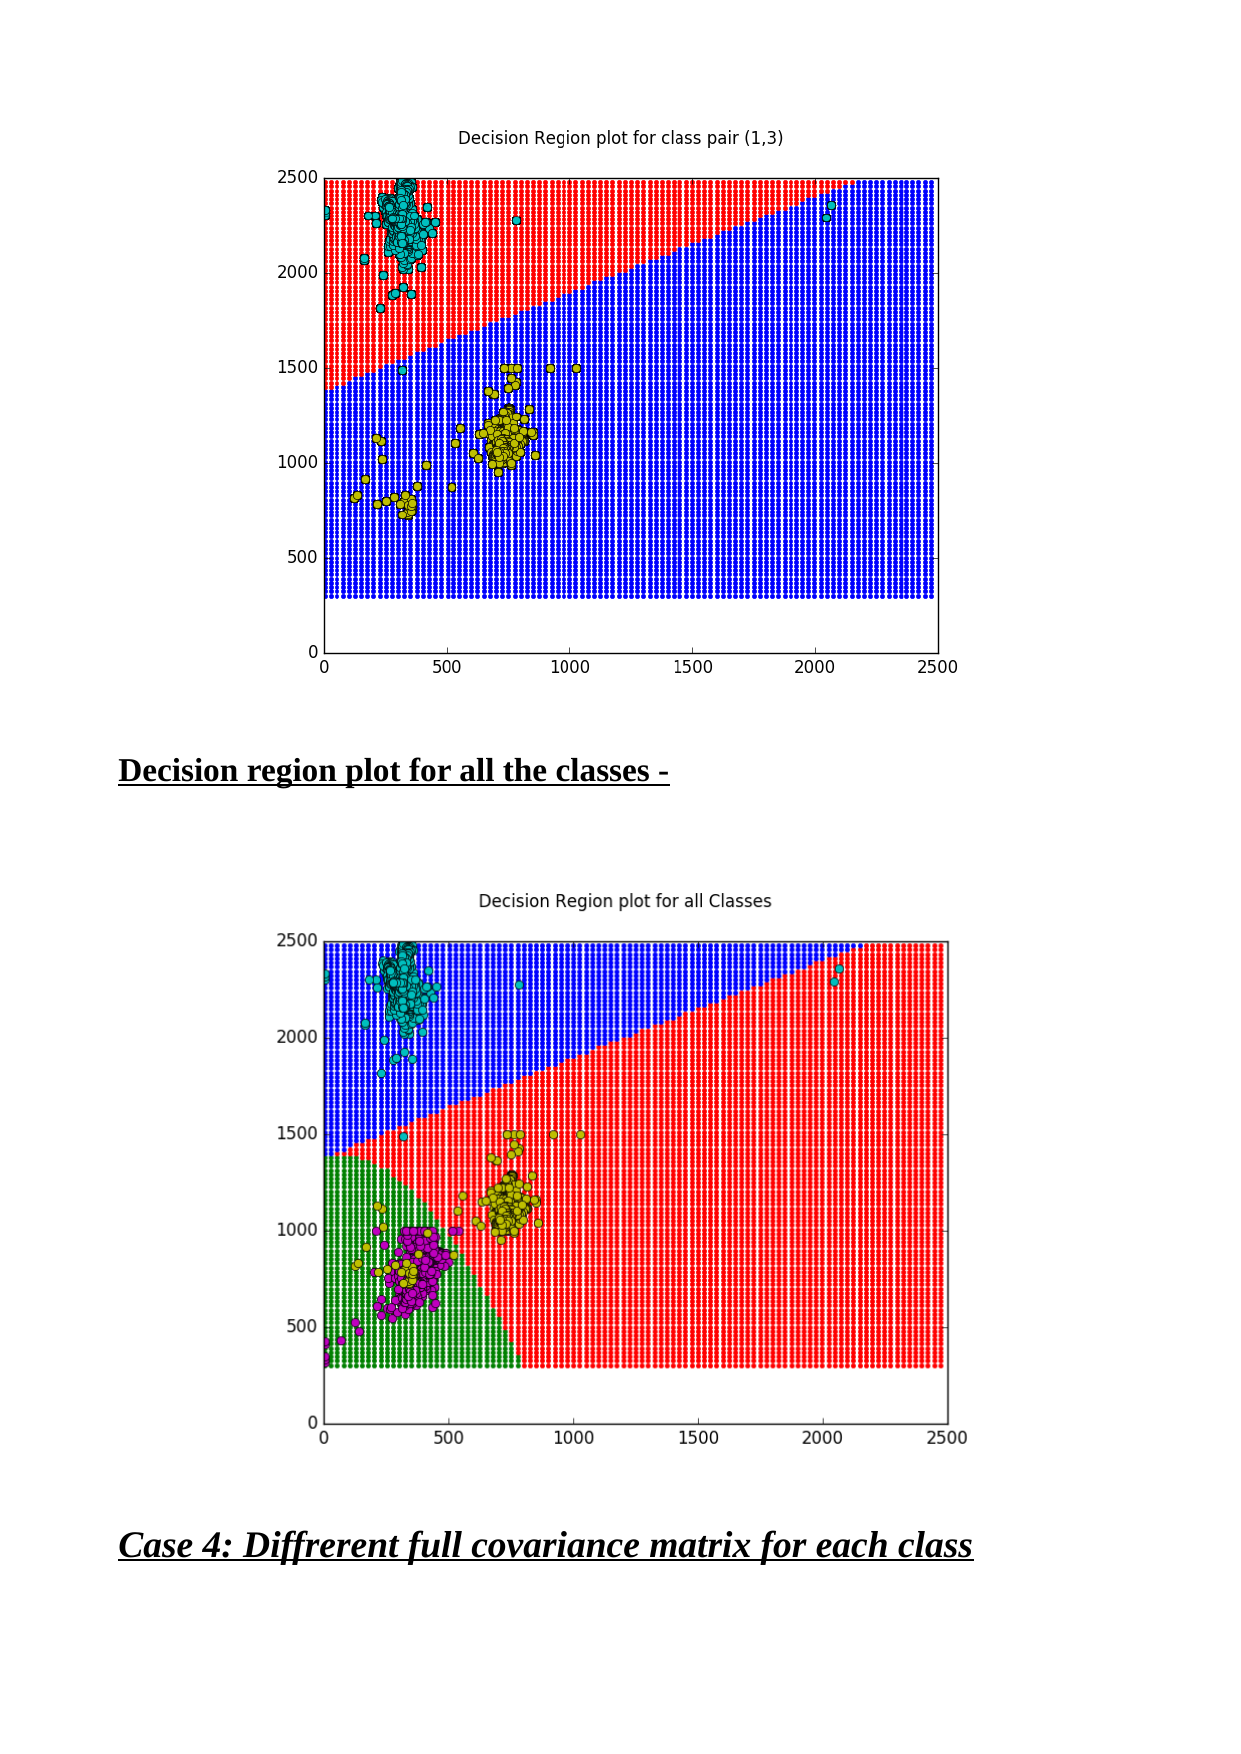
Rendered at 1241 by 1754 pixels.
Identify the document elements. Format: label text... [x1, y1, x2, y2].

text Case 4: Diffrerent full covariance matrix for each class [118, 1522, 1122, 1565]
text Decision region plot for all the classes - [118, 750, 1122, 789]
picture [223, 881, 1028, 1484]
picture [224, 118, 1017, 712]
